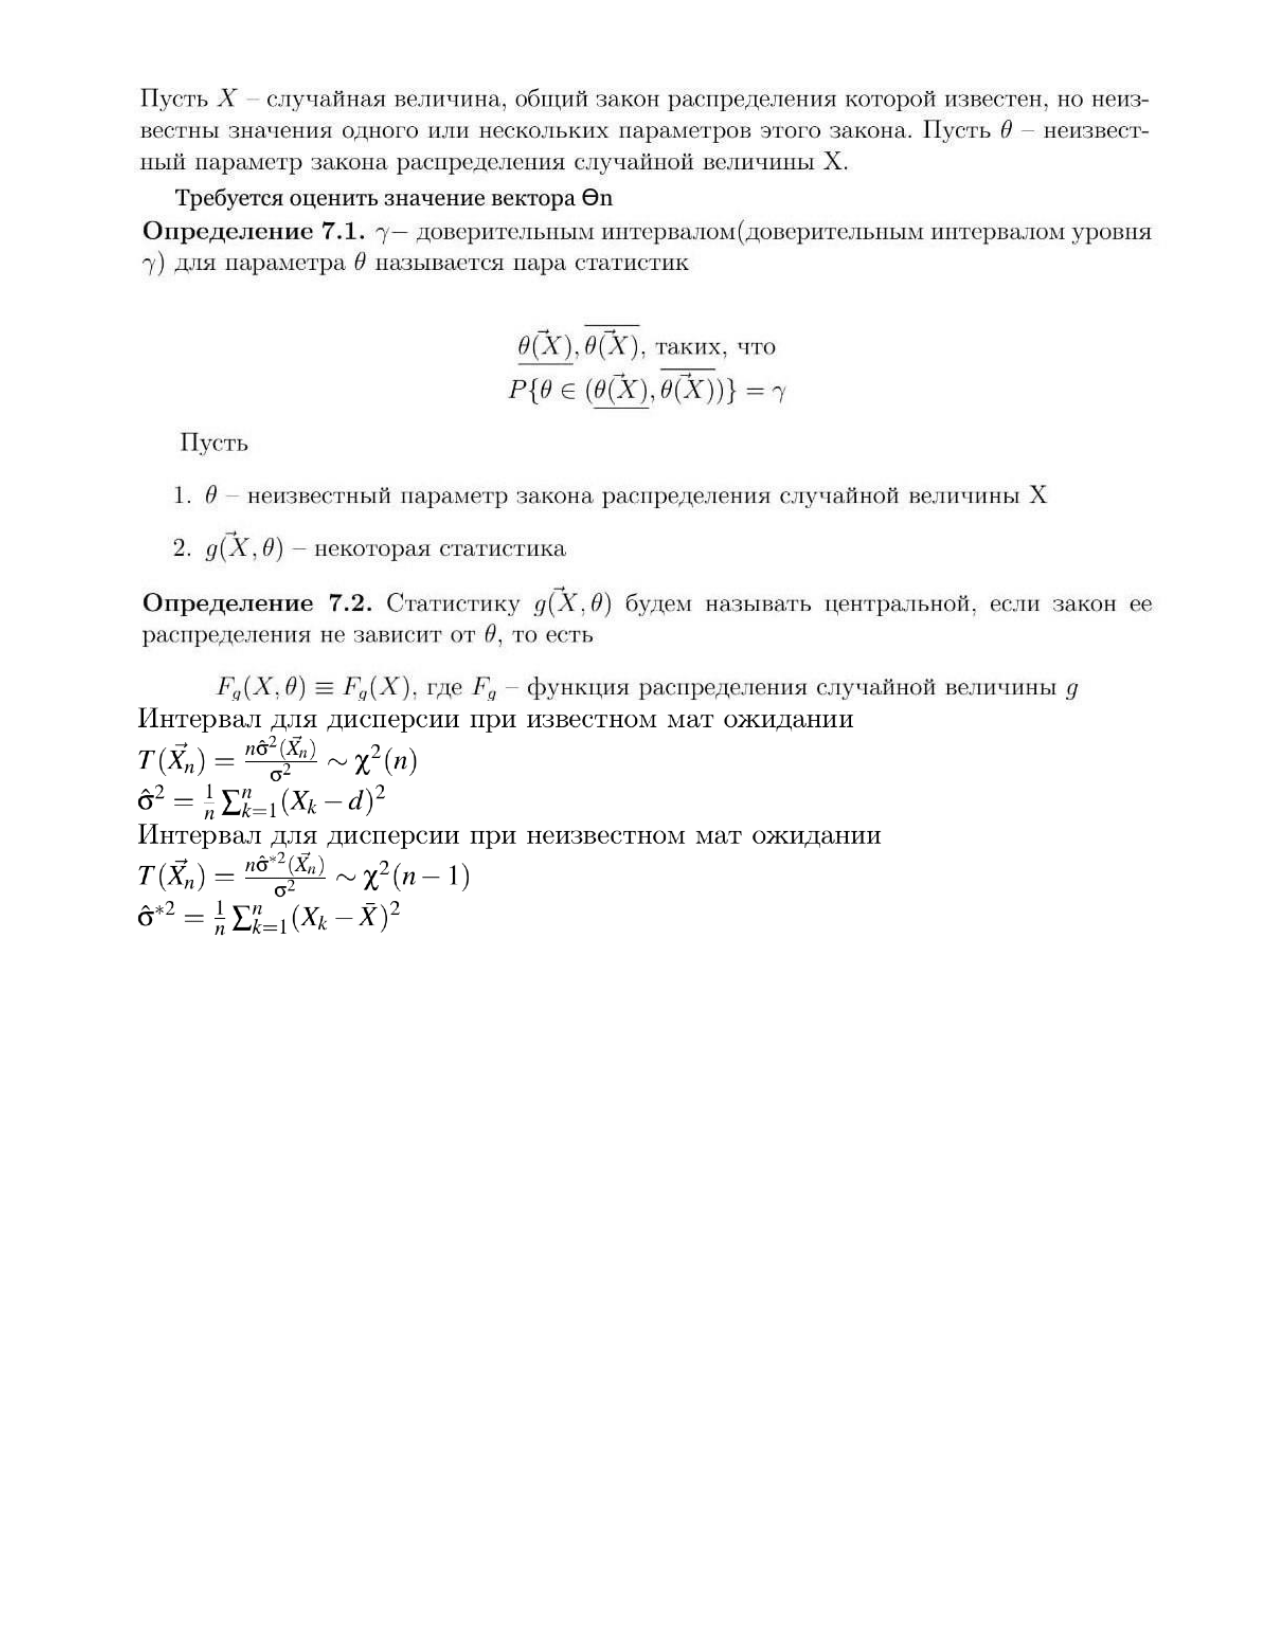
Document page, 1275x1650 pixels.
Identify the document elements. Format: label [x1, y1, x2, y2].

picture [133, 71, 1173, 938]
